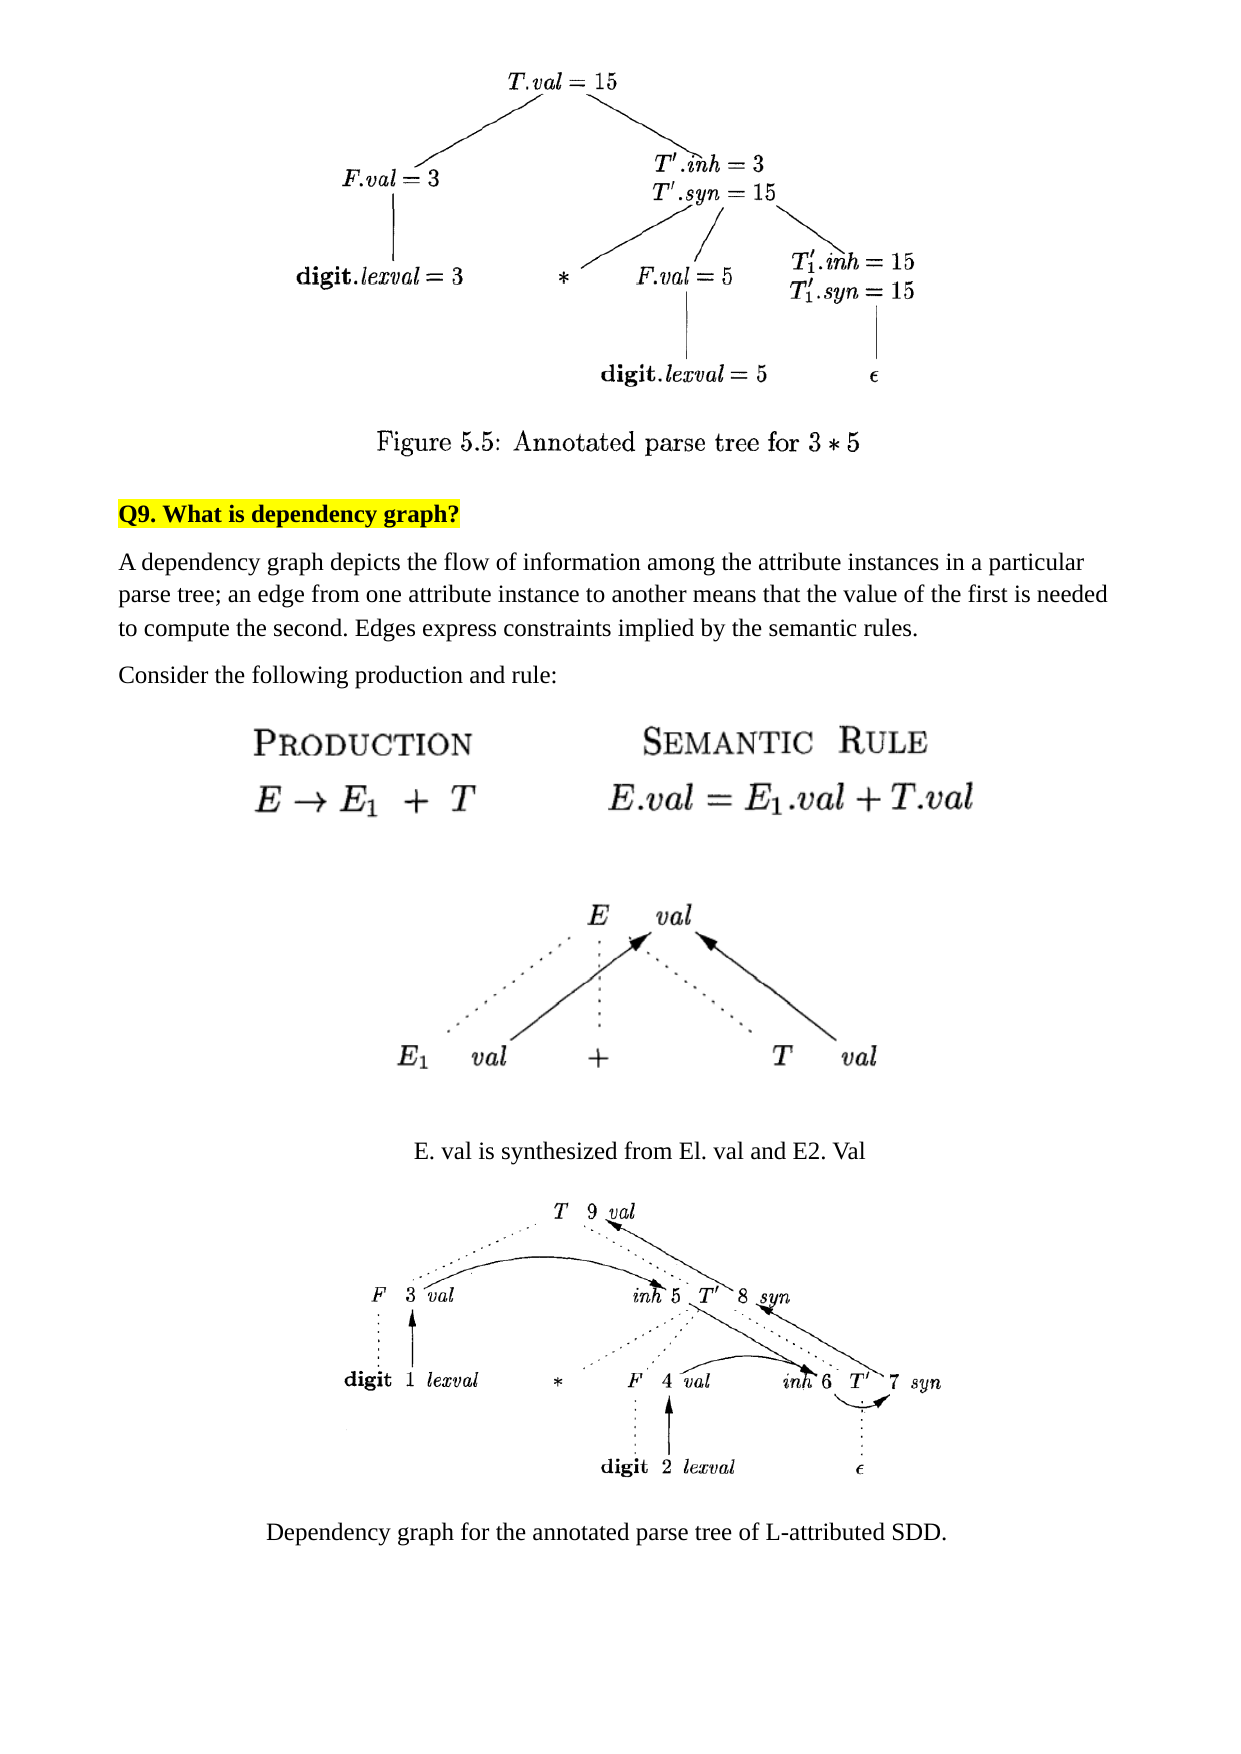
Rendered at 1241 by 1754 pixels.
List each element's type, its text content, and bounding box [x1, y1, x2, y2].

text Dependency graph for the annotated parse tree of L-attributed SDD. [118, 1517, 1122, 1546]
text E. val is synthesized from El. val and E2. Val [118, 1136, 1122, 1165]
text A dependency graph depicts the flow of information among the attribute instances in a particular parse tree; an edge from one attribute instance to another means that the value of the first is needed to compute the second. Edges express constraints implied by the semantic rules. [118, 547, 1122, 641]
picture [293, 51, 920, 459]
text Q9. What is dependency graph? [118, 499, 1122, 528]
picture [338, 848, 902, 1103]
text Consider the following production and rule: [118, 660, 1122, 689]
picture [240, 717, 997, 837]
picture [319, 1179, 954, 1487]
